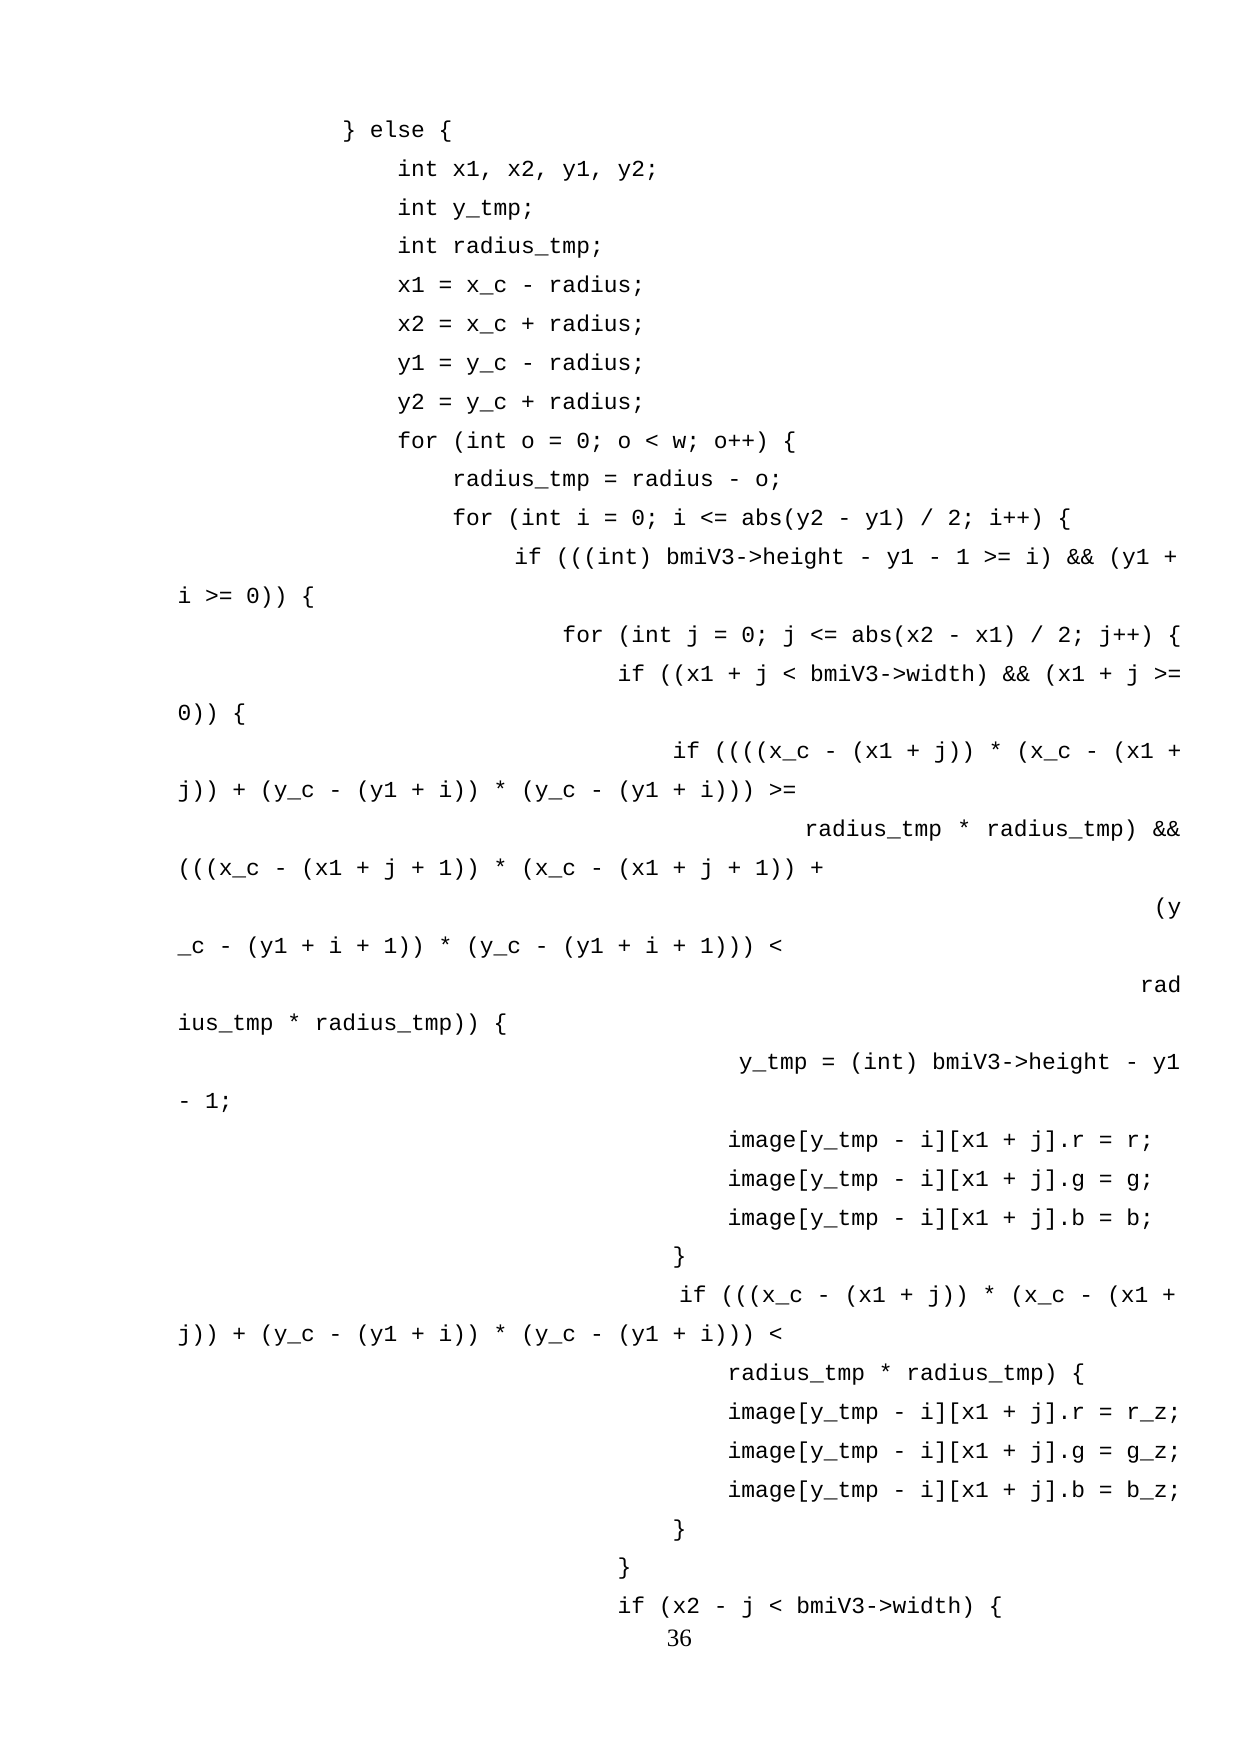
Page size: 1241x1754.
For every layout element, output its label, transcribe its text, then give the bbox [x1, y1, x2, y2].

text if (((x_c - (x1 + j)) * (x_c - (x1 + j)) + (y_c - (y1 + i)) * (y_c - (y1 + i))) < [177, 1284, 1181, 1348]
text image[y_tmp - i][x1 + j].g = g; [177, 1167, 1181, 1193]
text y1 = y_c - radius; [177, 351, 1181, 377]
text } [177, 1517, 1181, 1543]
text if ((x1 + j < bmiV3->width) && (x1 + j >= 0)) { [177, 662, 1181, 727]
text for (int j = 0; j <= abs(x2 - x1) / 2; j++) { [177, 623, 1181, 649]
text image[y_tmp - i][x1 + j].b = b_z; [177, 1478, 1181, 1504]
text } [177, 1556, 1181, 1582]
text image[y_tmp - i][x1 + j].r = r_z; [177, 1400, 1181, 1426]
text int radius_tmp; [177, 235, 1181, 261]
text if ((((x_c - (x1 + j)) * (x_c - (x1 + j)) + (y_c - (y1 + i)) * (y_c - (y1 + i))) >= [177, 740, 1181, 804]
text x2 = x_c + radius; [177, 312, 1181, 338]
text radius_tmp * radius_tmp)) { [177, 973, 1181, 1038]
text y_tmp = (int) bmiV3->height - y1 - 1; [177, 1051, 1181, 1115]
text } else { [177, 118, 1181, 144]
text y2 = y_c + radius; [177, 390, 1181, 416]
text if (((int) bmiV3->height - y1 - 1 >= i) && (y1 + i >= 0)) { [177, 546, 1181, 610]
text image[y_tmp - i][x1 + j].g = g_z; [177, 1439, 1181, 1465]
text if (x2 - j < bmiV3->width) { [177, 1594, 1181, 1621]
text int y_tmp; [177, 196, 1181, 222]
text for (int i = 0; i <= abs(y2 - y1) / 2; i++) { [177, 507, 1181, 533]
text image[y_tmp - i][x1 + j].r = r; [177, 1128, 1181, 1154]
text radius_tmp * radius_tmp) { [177, 1361, 1181, 1387]
text image[y_tmp - i][x1 + j].b = b; [177, 1206, 1181, 1232]
text (y_c - (y1 + i + 1)) * (y_c - (y1 + i + 1))) < [177, 895, 1181, 960]
text int x1, x2, y1, y2; [177, 157, 1181, 183]
text x1 = x_c - radius; [177, 273, 1181, 299]
text radius_tmp * radius_tmp) && (((x_c - (x1 + j + 1)) * (x_c - (x1 + j + 1)) + [177, 817, 1181, 882]
text radius_tmp = radius - o; [177, 468, 1181, 494]
text for (int o = 0; o < w; o++) { [177, 429, 1181, 455]
text } [177, 1245, 1181, 1271]
